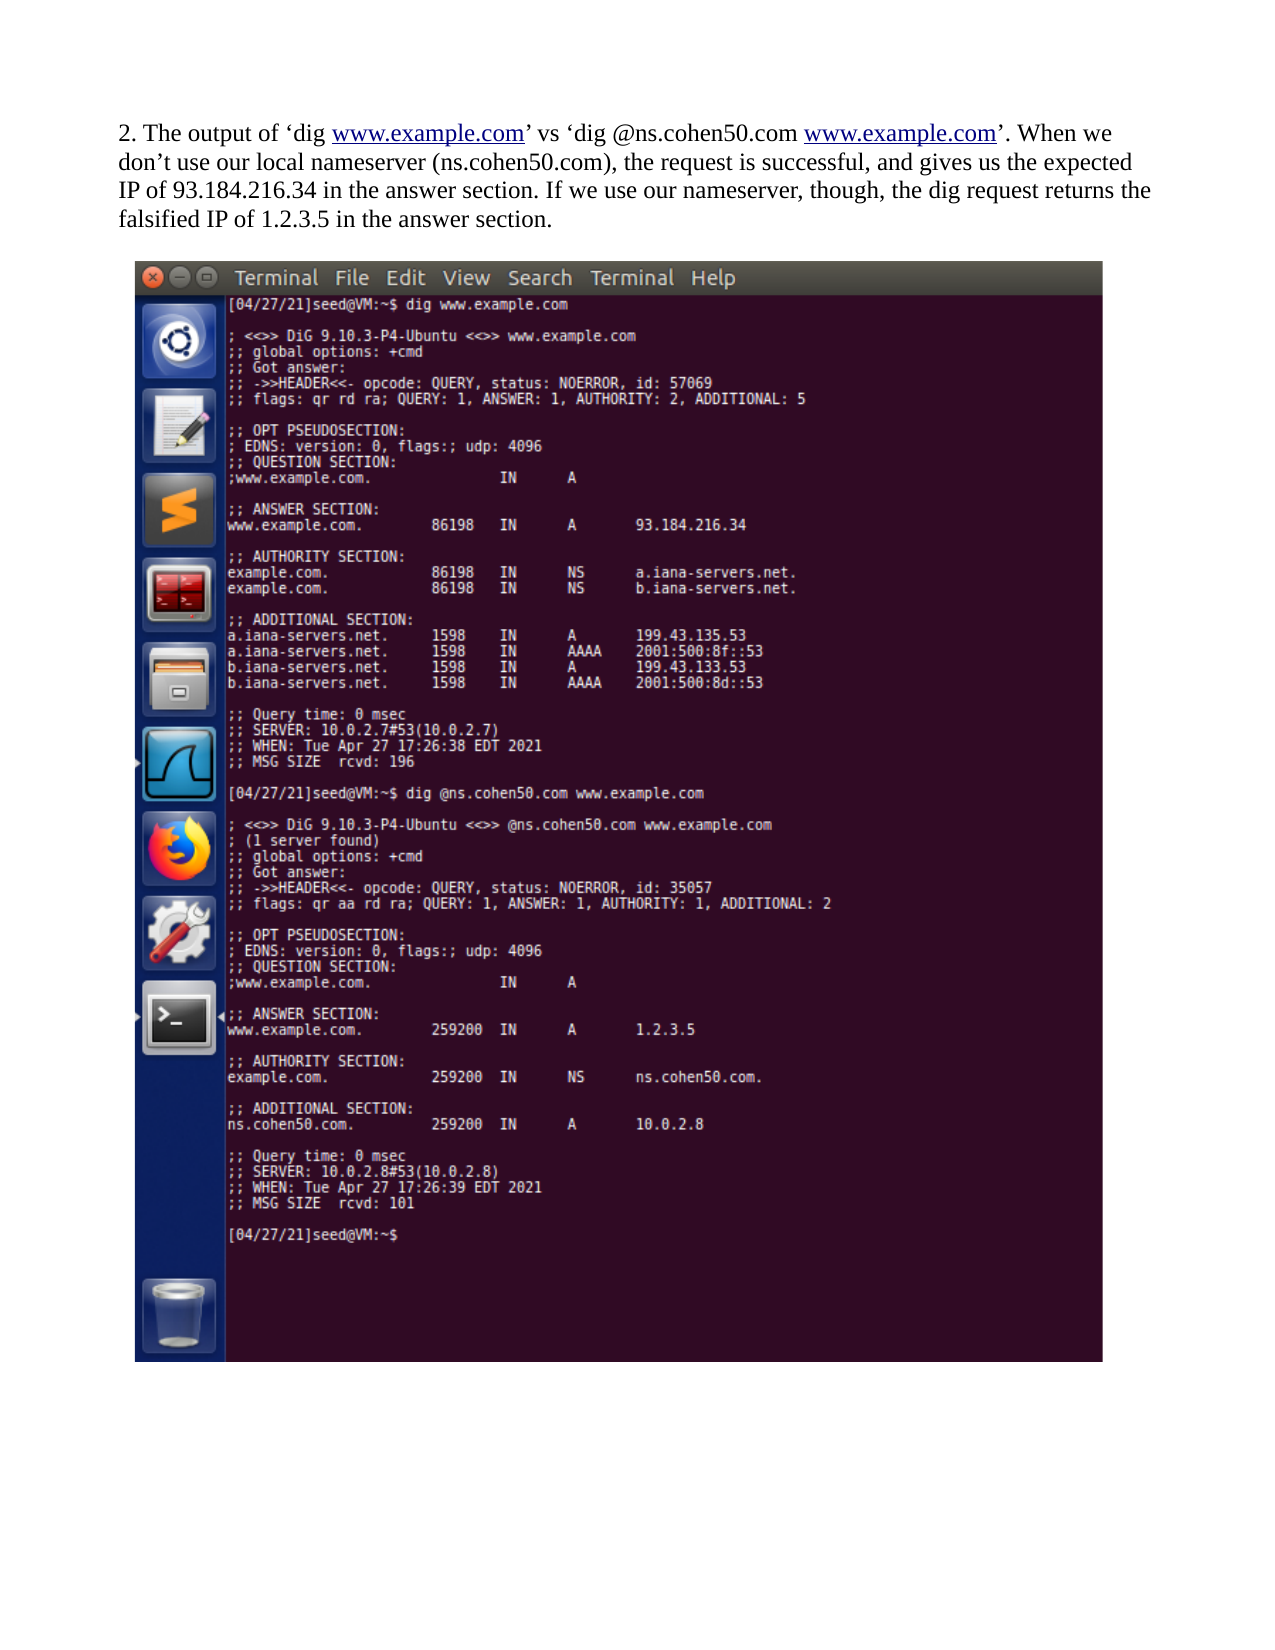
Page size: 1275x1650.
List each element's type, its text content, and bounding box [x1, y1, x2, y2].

text 2. The output of ‘dig www.example.com’ vs ‘dig @ns.cohen50.com www.example.com’. When we don’t use our local nameserver (ns.cohen50.com), the request is successful, and gives us the expected IP of 93.184.216.34 in the answer section. If we use our nameserver, though, the dig request returns the falsified IP of 1.2.3.5 in the answer section. [118, 118, 1157, 233]
